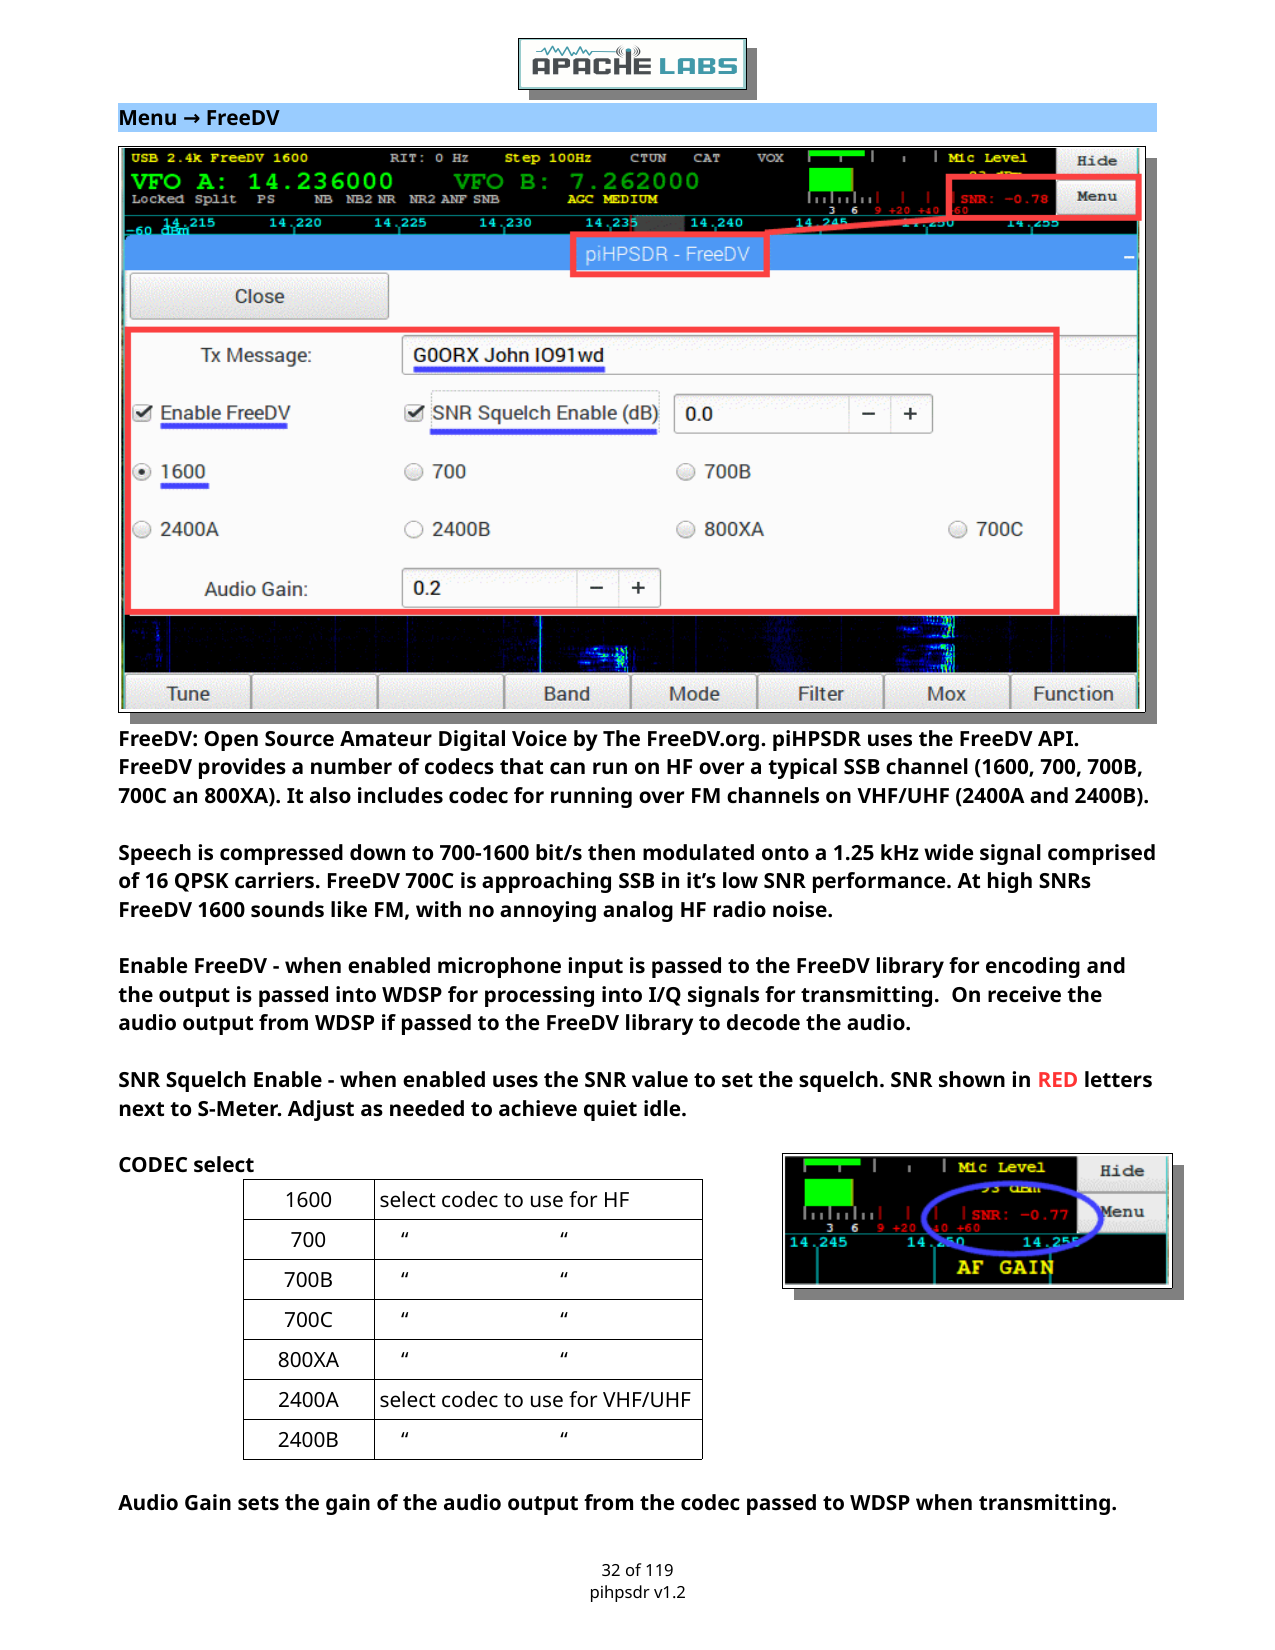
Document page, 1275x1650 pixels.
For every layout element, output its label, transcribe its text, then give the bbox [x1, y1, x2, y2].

list SNR Squelch Enable - when enabled uses the SNR value to set the squelch. SNR shown in RED letters next to S-Meter. Adjust as needed to achieve quiet idle. [118, 1065, 1157, 1122]
table_cell select codec to use for VHF/UHF [375, 1380, 702, 1419]
table_cell “ “ [375, 1260, 702, 1299]
picture [784, 1156, 1169, 1285]
table_cell “ “ [375, 1220, 702, 1259]
table_cell 2400B [244, 1420, 374, 1459]
picture [121, 148, 1142, 709]
list Enable FreeDV - when enabled microphone input is passed to the FreeDV library for encoding and the output is passed into WDSP for processing into I/Q signals for transmitting. On receive the audio output from WDSP if passed to the FreeDV library to decode the audio. [118, 952, 1157, 1037]
table_cell 700C [244, 1300, 374, 1339]
table_header select codec to use for HF [375, 1180, 702, 1219]
subtitle Menu → FreeDV [118, 103, 1157, 132]
table_cell “ “ [375, 1420, 702, 1459]
table_cell 700B [244, 1260, 374, 1299]
table_cell “ “ [375, 1300, 702, 1339]
picture [521, 40, 744, 87]
table_header 1600 [244, 1180, 374, 1219]
list Audio Gain sets the gain of the audio output from the codec passed to WDSP when transmitting. [118, 1488, 1157, 1516]
table_cell 700 [244, 1220, 374, 1259]
list Speech is compressed down to 700-1600 bit/s then modulated onto a 1.25 kHz wide signal comprised of 16 QPSK carriers. FreeDV 700C is approaching SSB in it’s low SNR performance. At high SNRs FreeDV 1600 sounds like FM, with no annoying analog HF radio noise. [118, 809, 1157, 923]
list FreeDV: Open Source Amateur Digital Voice by The FreeDV.org. piHPSDR uses the FreeDV API. FreeDV provides a number of codecs that can run on HF over a typical SSB channel (1600, 700, 700B, 700C an 800XA). It also includes codec for running over FM channels on VHF/UHF (2400A and 2400B). [118, 713, 1157, 809]
table_cell 2400A [244, 1380, 374, 1419]
list CODEC select [118, 1151, 1157, 1179]
table_cell 800XA [244, 1340, 374, 1379]
table_cell “ “ [375, 1340, 702, 1379]
